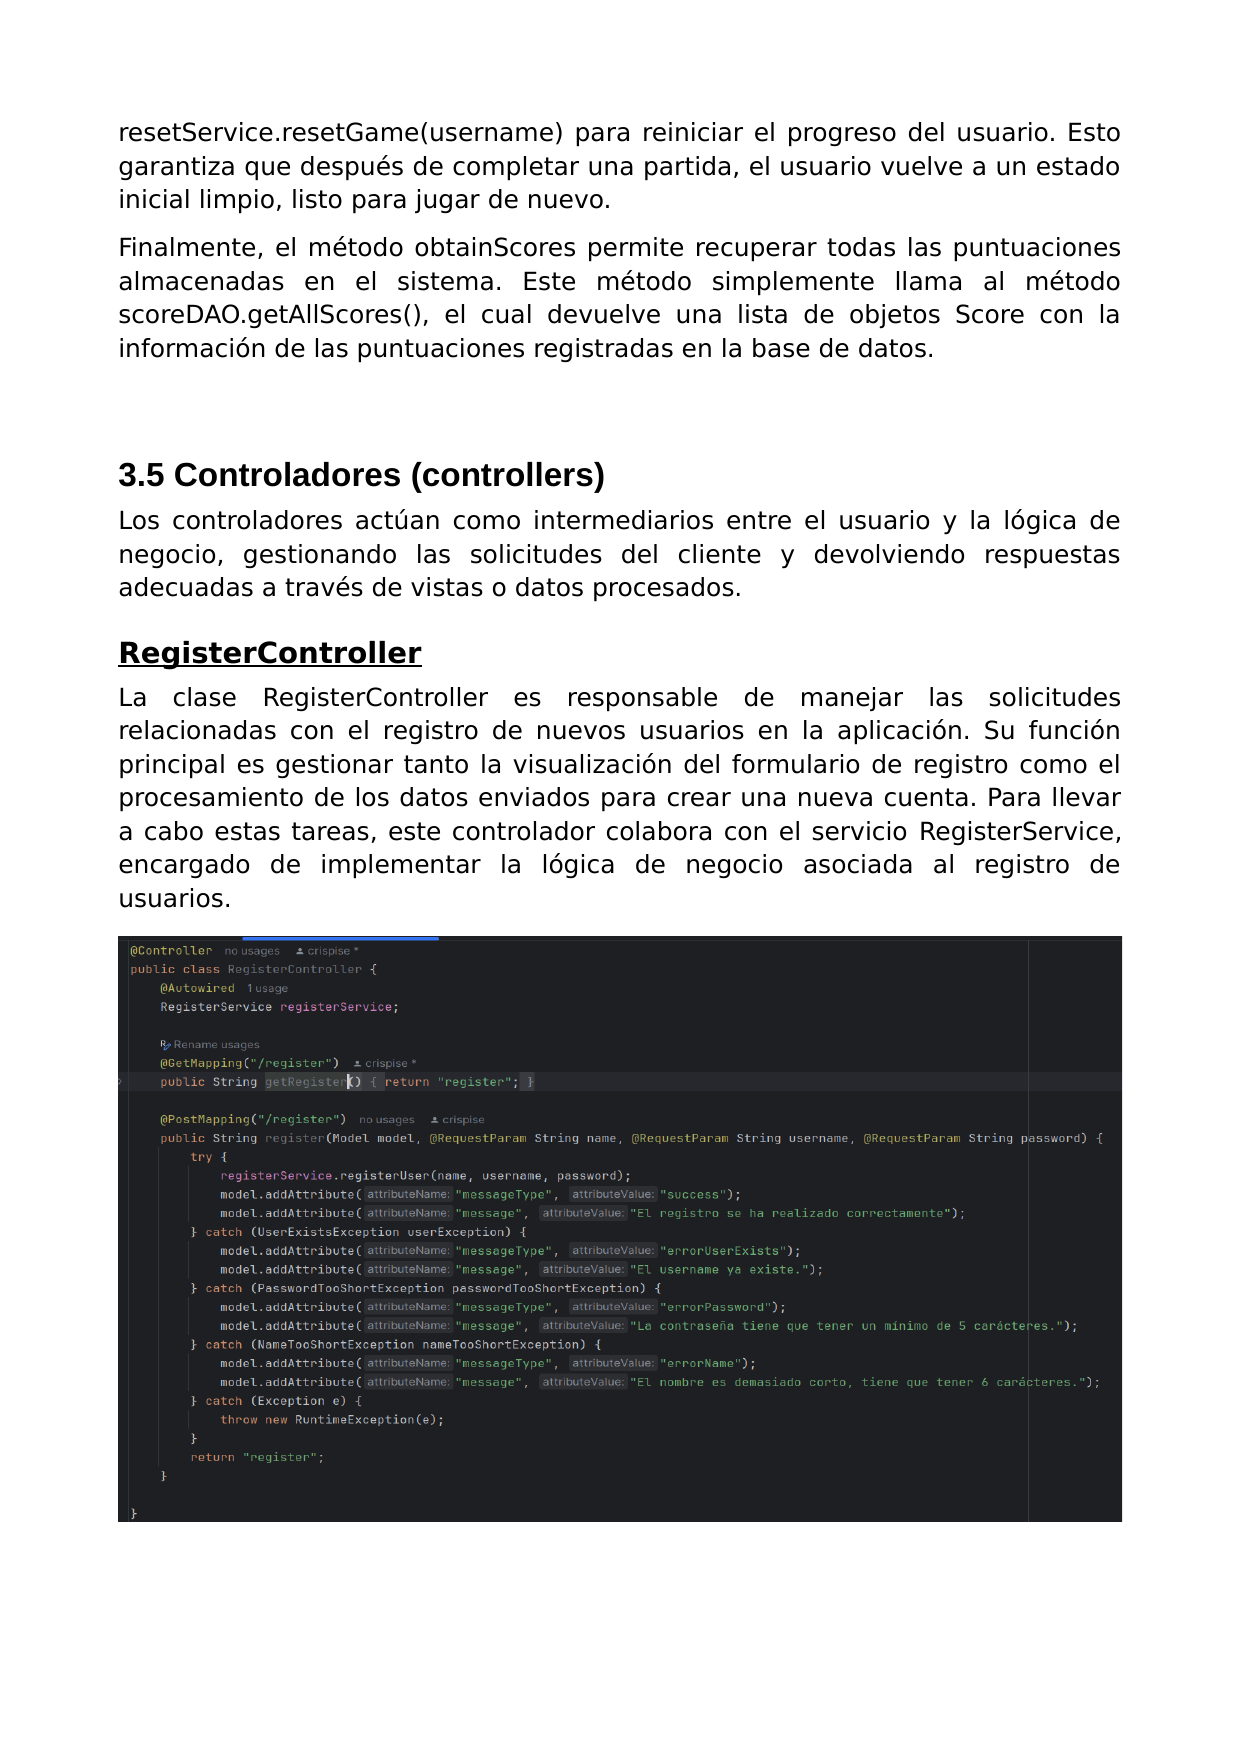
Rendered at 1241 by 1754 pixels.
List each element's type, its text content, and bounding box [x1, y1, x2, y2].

subtitle 3.5 Controladores (controllers) [118, 456, 1122, 494]
subtitle RegisterController [118, 636, 1122, 670]
text Los controladores actúan como intermediarios entre el usuario y la lógica de negocio, gestionando las solicitudes del cliente y devolviendo respuestas adecuadas a través de vistas o datos procesados. [118, 506, 1122, 603]
text La clase RegisterController es responsable de manejar las solicitudes relacionadas con el registro de nuevos usuarios en la aplicación. Su función principal es gestionar tanto la visualización del formulario de registro como el procesamiento de los datos enviados para crear una nueva cuenta. Para llevar a cabo estas tareas, este controlador colabora con el servicio RegisterService, encargado de implementar la lógica de negocio asociada al registro de usuarios. [118, 683, 1122, 913]
text resetService.resetGame(username) para reiniciar el progreso del usuario. Esto garantiza que después de completar una partida, el usuario vuelve a un estado inicial limpio, listo para jugar de nuevo. [118, 118, 1122, 214]
picture [118, 936, 1123, 1522]
text Finalmente, el método obtainScores permite recuperar todas las puntuaciones almacenadas en el sistema. Este método simplemente llama al método scoreDAO.getAllScores(), el cual devuelve una lista de objetos Score con la información de las puntuaciones registradas en la base de datos. [118, 233, 1122, 363]
